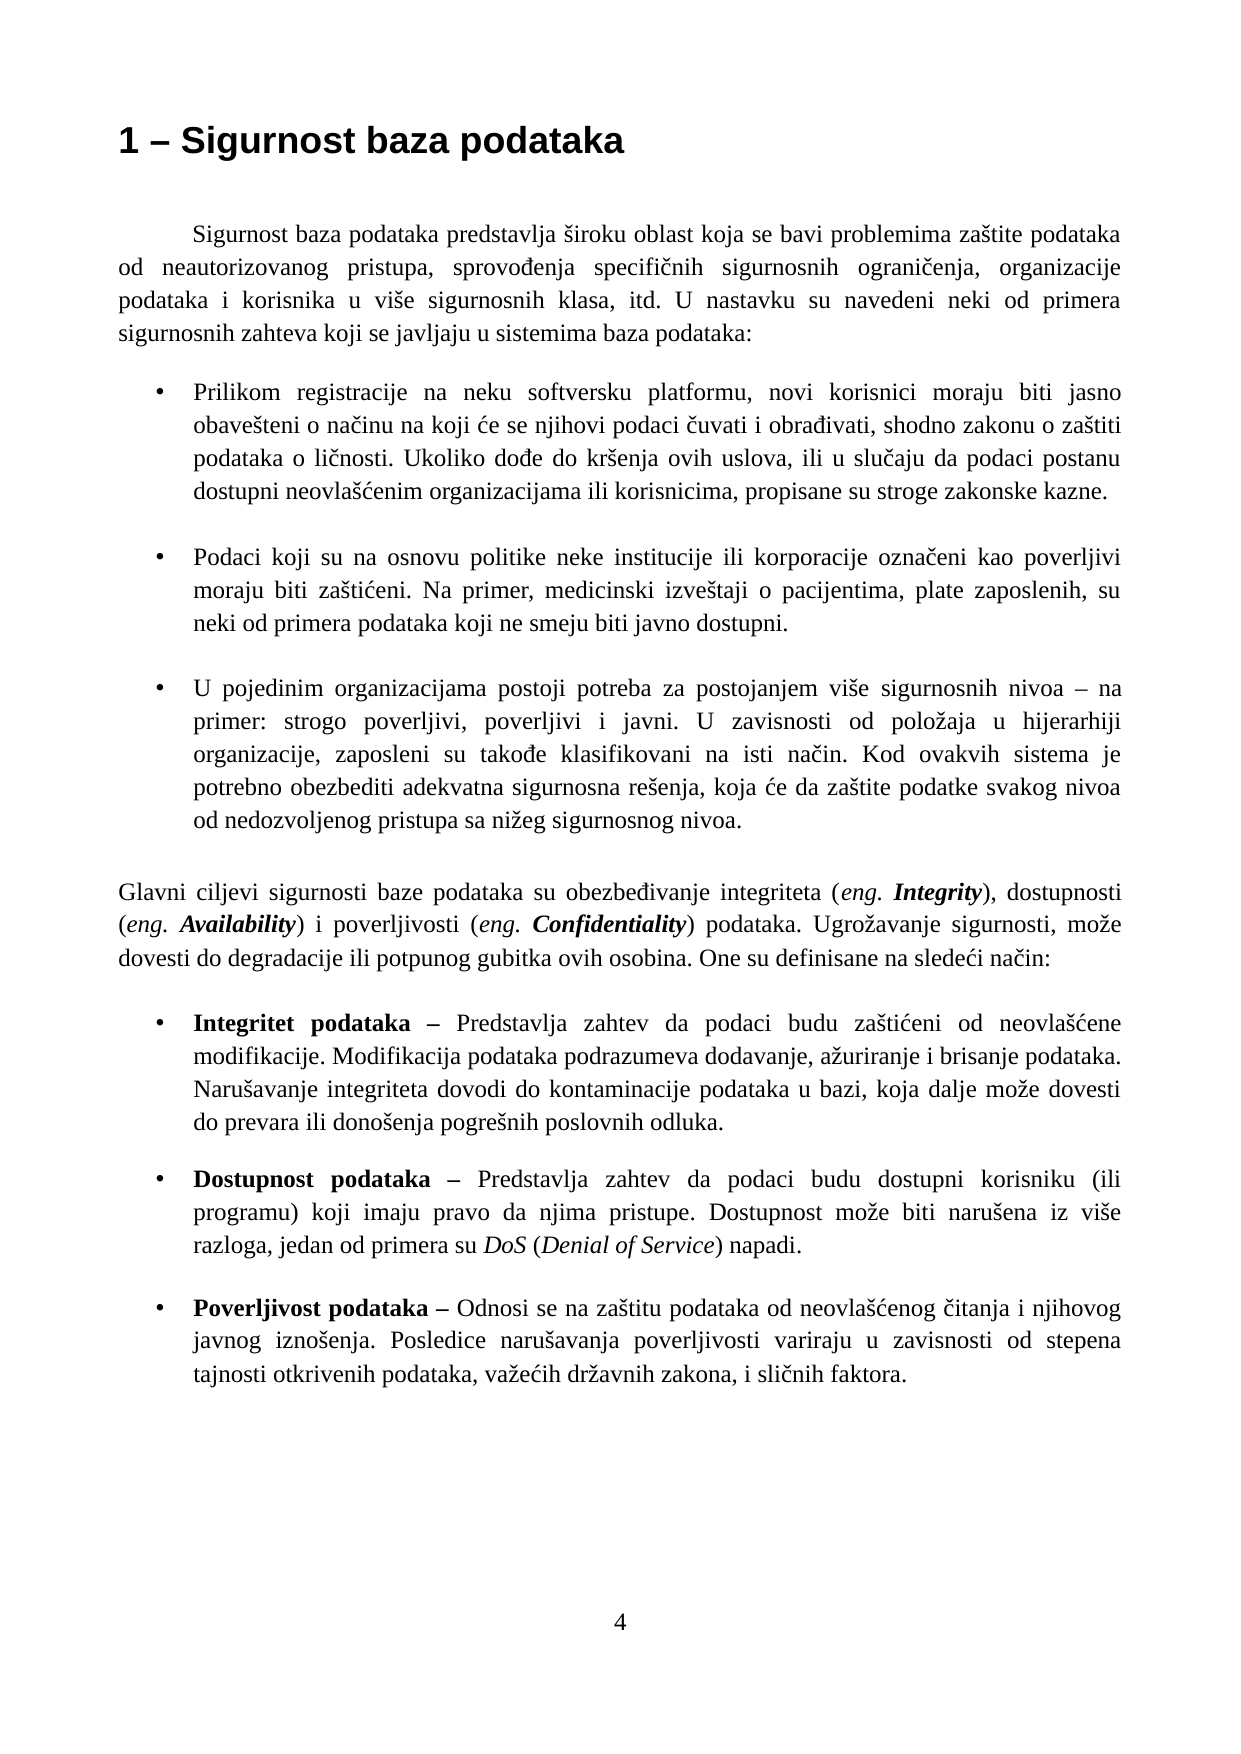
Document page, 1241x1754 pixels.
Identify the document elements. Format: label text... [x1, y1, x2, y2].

text Glavni ciljevi sigurnosti baze podataka su obezbeđivanje integriteta (eng. Integrity), dostupnosti (eng. Availability) i poverljivosti (eng. Confidentiality) podataka. Ugrožavanje sigurnosti, može dovesti do degradacije ili potpunog gubitka ovih osobina. One su definisane na sledeći način: [118, 877, 1122, 971]
text Sigurnost baza podataka predstavlja široku oblast koja se bavi problemima zaštite podataka od neautorizovanog pristupa, sprovođenja specifičnih sigurnosnih ograničenja, organizacije podataka i korisnika u više sigurnosnih klasa, itd. U nastavku su navedeni neki od primera sigurnosnih zahteva koji se javljaju u sistemima baza podataka: [118, 219, 1122, 346]
list Podaci koji su na osnovu politike neke institucije ili korporacije označeni kao poverljivi moraju biti zaštićeni. Na primer, medicinski izveštaji o pacijentima, plate zaposlenih, su neki od primera podataka koji ne smeju biti javno dostupni. [156, 542, 1122, 636]
list Integritet podataka – Predstavlja zahtev da podaci budu zaštićeni od neovlašćene modifikacije. Modifikacija podataka podrazumeva dodavanje, ažuriranje i brisanje podataka. Narušavanje integriteta dovodi do kontaminacije podataka u bazi, koja dalje može dovesti do prevara ili donošenja pogrešnih poslovnih odluka. [156, 1008, 1122, 1136]
list Poverljivost podataka – Odnosi se na zaštitu podataka od neovlašćenog čitanja i njihovog javnog iznošenja. Posledice narušavanja poverljivosti variraju u zavisnosti od stepena tajnosti otkrivenih podataka, važećih državnih zakona, i sličnih faktora. [156, 1293, 1122, 1387]
list U pojedinim organizacijama postoji potreba za postojanjem više sigurnosnih nivoa – na primer: strogo poverljivi, poverljivi i javni. U zavisnosti od položaja u hijerarhiji organizacije, zaposleni su takođe klasifikovani na isti način. Kod ovakvih sistema je potrebno obezbediti adekvatna sigurnosna rešenja, koja će da zaštite podatke svakog nivoa od nedozvoljenog pristupa sa nižeg sigurnosnog nivoa. [156, 673, 1122, 834]
list Dostupnost podataka – Predstavlja zahtev da podaci budu dostupni korisniku (ili programu) koji imaju pravo da njima pristupe. Dostupnost može biti narušena iz više razloga, jedan od primera su DoS (Denial of Service) napadi. [156, 1164, 1122, 1259]
list Prilikom registracije na neku softversku platformu, novi korisnici moraju biti jasno obavešteni o načinu na koji će se njihovi podaci čuvati i obrađivati, shodno zakonu o zaštiti podataka o ličnosti. Ukoliko dođe do kršenja ovih uslova, ili u slučaju da podaci postanu dostupni neovlašćenim organizacijama ili korisnicima, propisane su stroge zakonske kazne. [156, 377, 1122, 505]
subtitle 1 – Sigurnost baza podataka [118, 118, 1122, 161]
